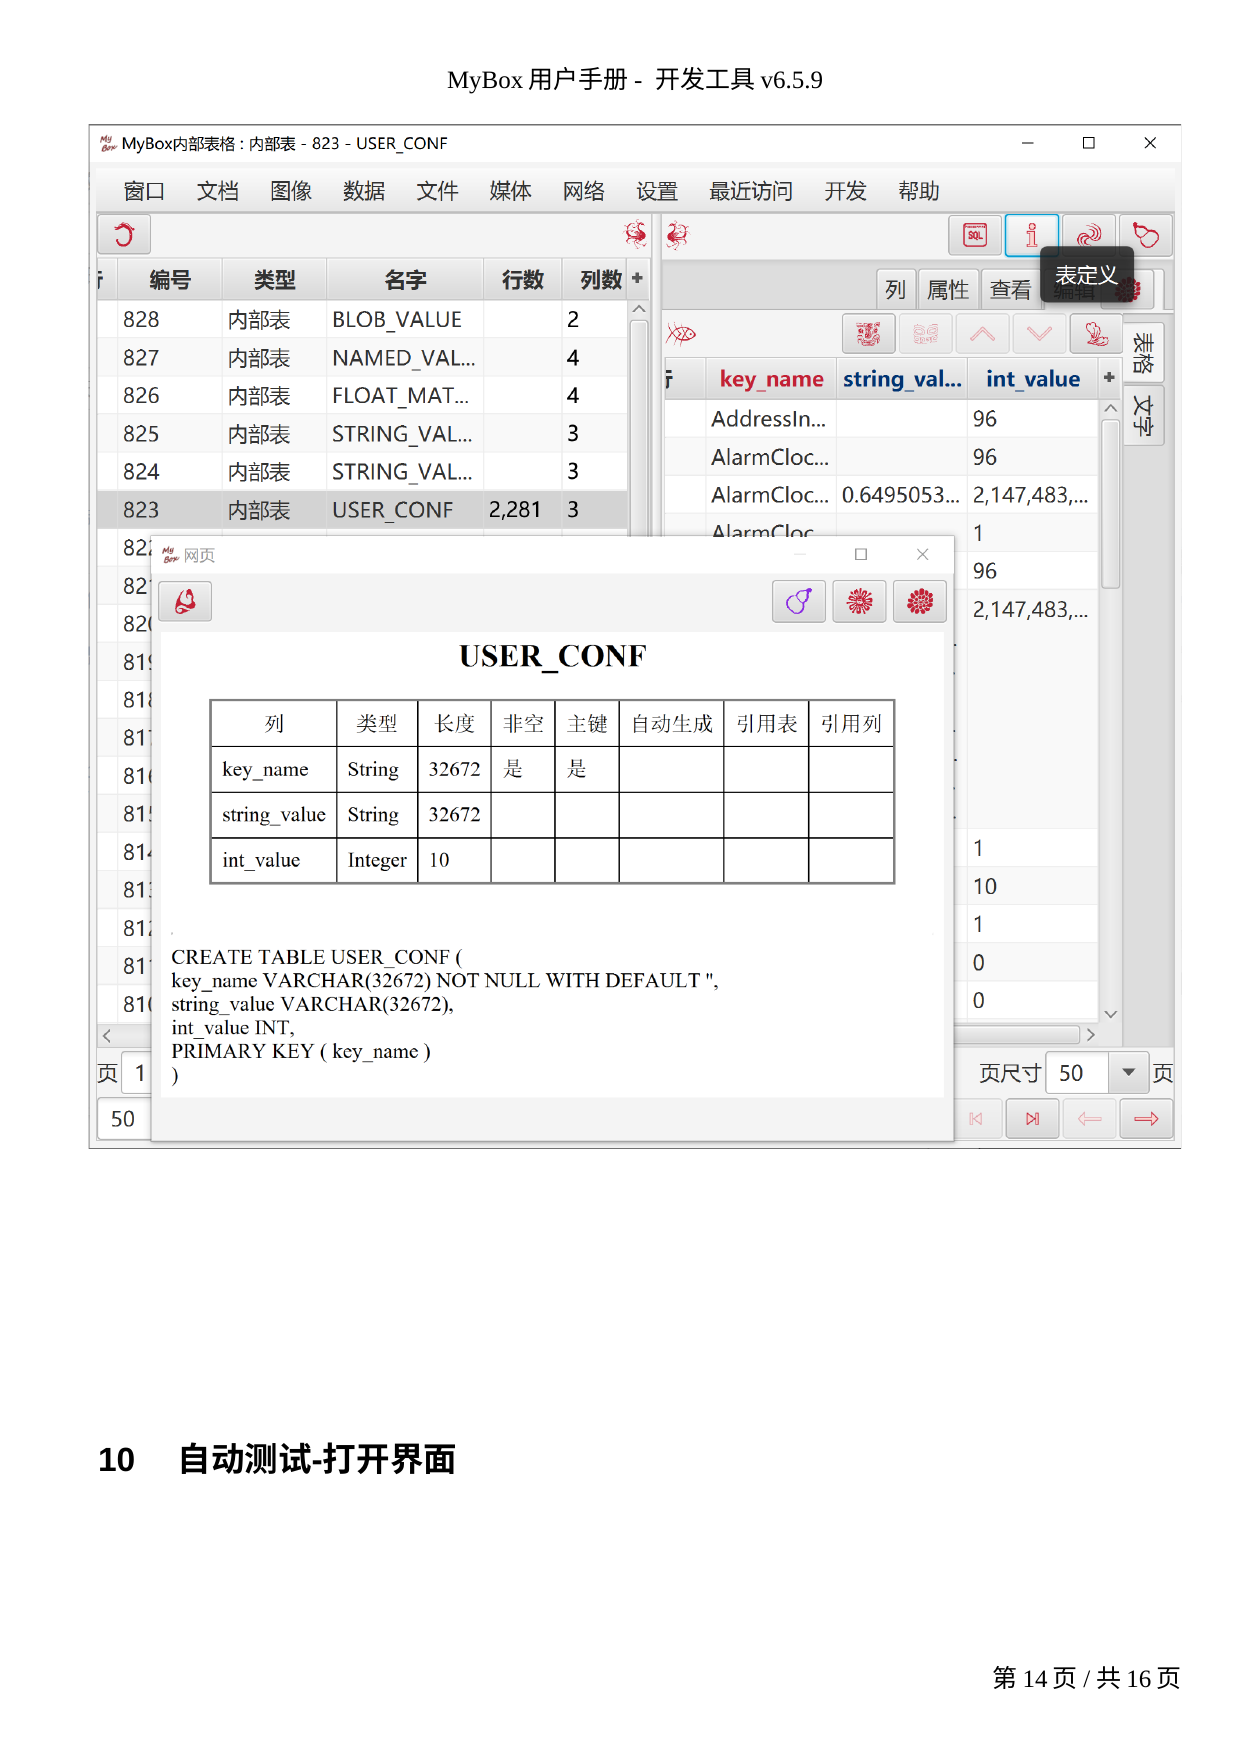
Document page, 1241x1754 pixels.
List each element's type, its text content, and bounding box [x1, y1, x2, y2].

subtitle 自动测试-打开界面 [88, 1432, 1181, 1481]
picture [88, 124, 1182, 1149]
